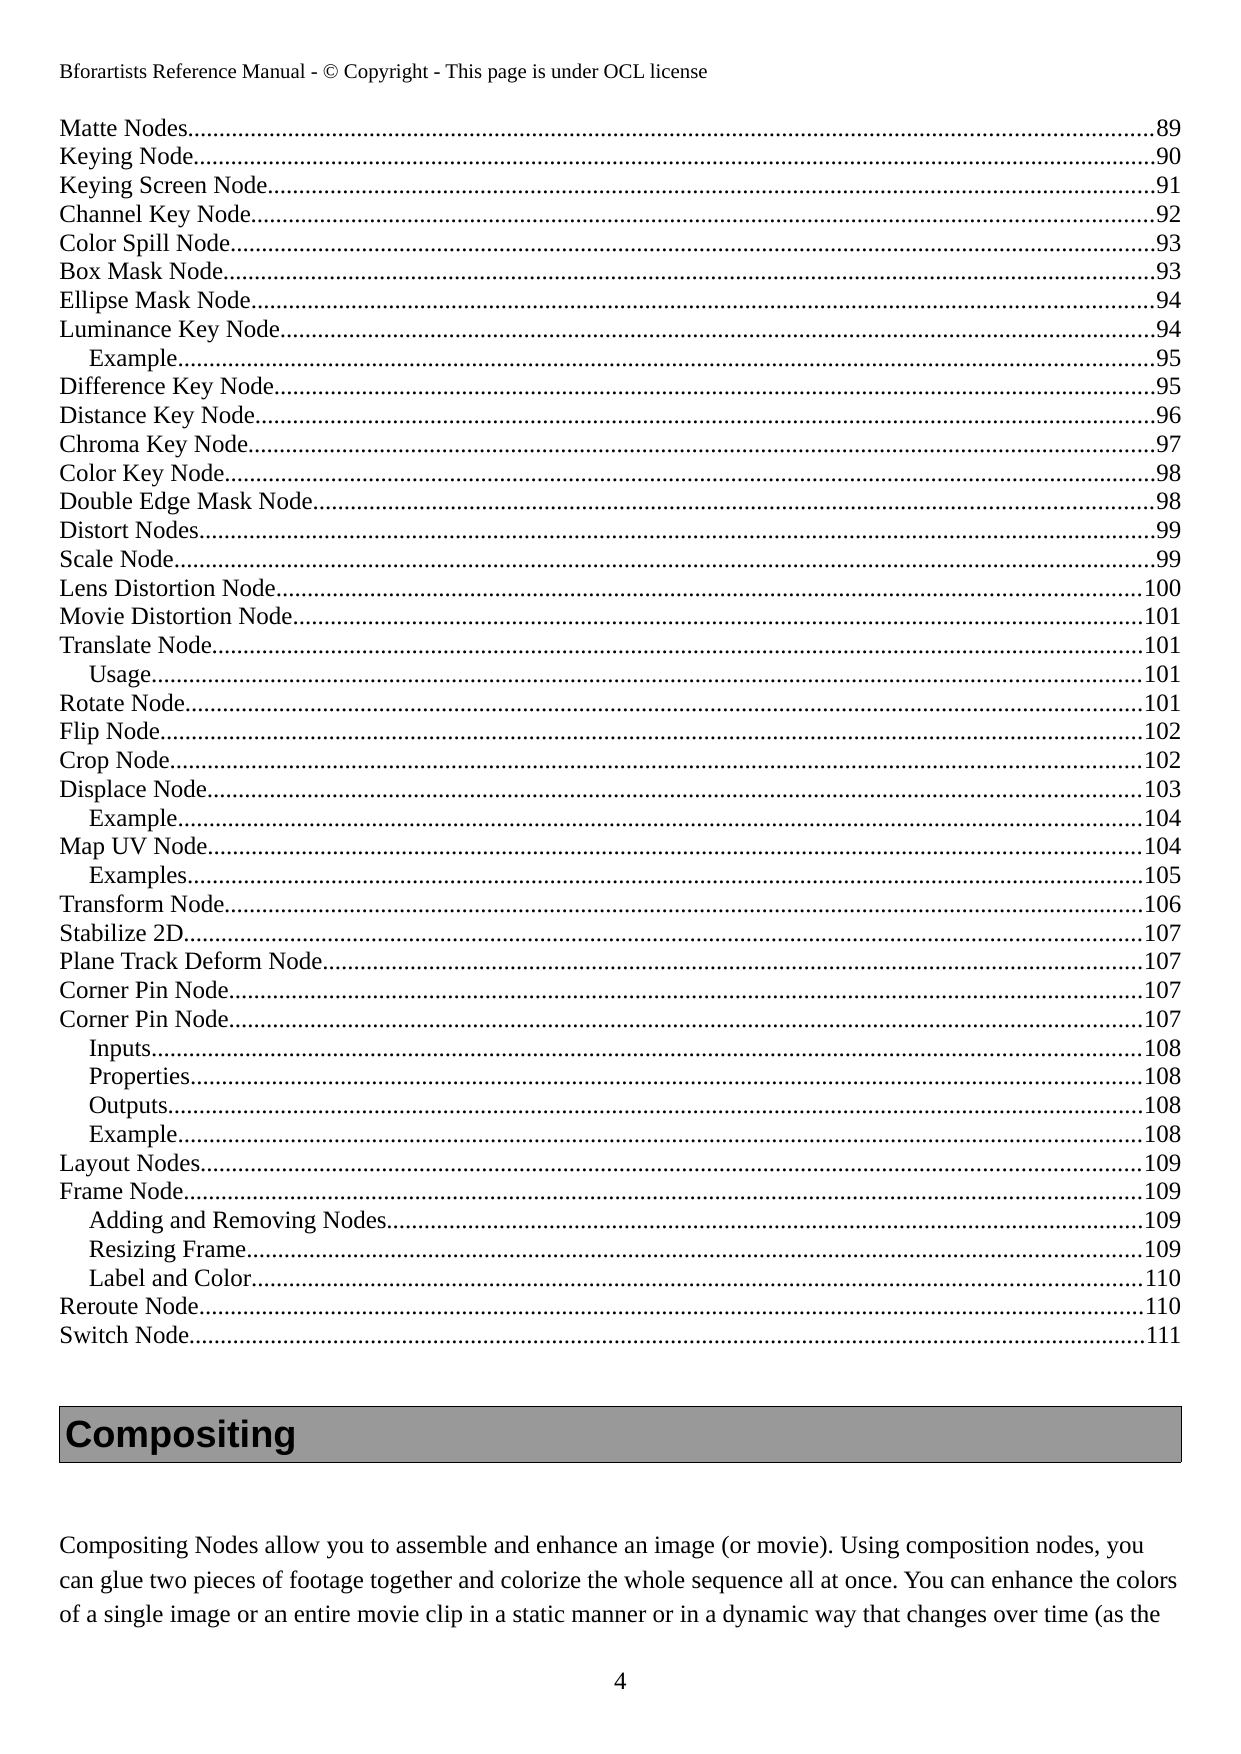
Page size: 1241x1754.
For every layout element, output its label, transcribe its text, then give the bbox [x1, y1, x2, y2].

text Adding and Removing Nodes 109 [88, 1205, 1181, 1234]
text Displace Node 103 [59, 774, 1181, 803]
text Stabilize 2D 107 [59, 918, 1181, 946]
text Distance Key Node 96 [59, 400, 1181, 429]
text Transform Node 106 [59, 889, 1181, 918]
text Color Spill Node 93 [59, 228, 1181, 256]
text Properties 108 [88, 1061, 1181, 1090]
text Reroute Node 110 [59, 1291, 1181, 1320]
text Keying Node 90 [59, 141, 1181, 170]
text Switch Node 111 [59, 1320, 1181, 1349]
text Distort Nodes 99 [59, 515, 1181, 544]
text Plane Track Deform Node 107 [59, 946, 1181, 975]
text Movie Distortion Node 101 [59, 601, 1181, 630]
text Ellipse Mask Node 94 [59, 285, 1181, 314]
text Outputs 108 [88, 1090, 1181, 1119]
text Resizing Frame 109 [88, 1234, 1181, 1263]
text Layout Nodes 109 [59, 1148, 1181, 1176]
text Keying Screen Node 91 [59, 170, 1181, 199]
text Example 104 [88, 803, 1181, 831]
text Matte Nodes 89 [59, 113, 1181, 141]
text Translate Node 101 [59, 630, 1181, 659]
text Usage 101 [88, 659, 1181, 688]
text Box Mask Node 93 [59, 256, 1181, 285]
text Lens Distortion Node 100 [59, 573, 1181, 601]
text Examples 105 [88, 860, 1181, 889]
text Compositing Nodes allow you to assemble and enhance an image (or movie). Using composition nodes, you can glue two pieces of footage together and colorize the whole sequence all at once. You can enhance the colors of a single image or an entire movie clip in a static manner or in a dynamic way that changes over time (as the [59, 1531, 1181, 1628]
text Flip Node 102 [59, 716, 1181, 745]
text Frame Node 109 [59, 1176, 1181, 1205]
text Chroma Key Node 97 [59, 429, 1181, 458]
text Inputs 108 [88, 1033, 1181, 1061]
table_header Compositing [60, 1407, 1181, 1462]
text Luminance Key Node 94 [59, 314, 1181, 343]
text Color Key Node 98 [59, 458, 1181, 486]
text Channel Key Node 92 [59, 199, 1181, 228]
text Crop Node 102 [59, 745, 1181, 774]
text Double Edge Mask Node 98 [59, 486, 1181, 515]
text Difference Key Node 95 [59, 371, 1181, 400]
text Scale Node 99 [59, 544, 1181, 573]
text Label and Color 110 [88, 1263, 1181, 1291]
text Example 95 [88, 343, 1181, 371]
text Corner Pin Node 107 [59, 975, 1181, 1004]
text Corner Pin Node 107 [59, 1004, 1181, 1033]
text Map UV Node 104 [59, 831, 1181, 860]
text Rotate Node 101 [59, 688, 1181, 716]
text Example 108 [88, 1119, 1181, 1148]
